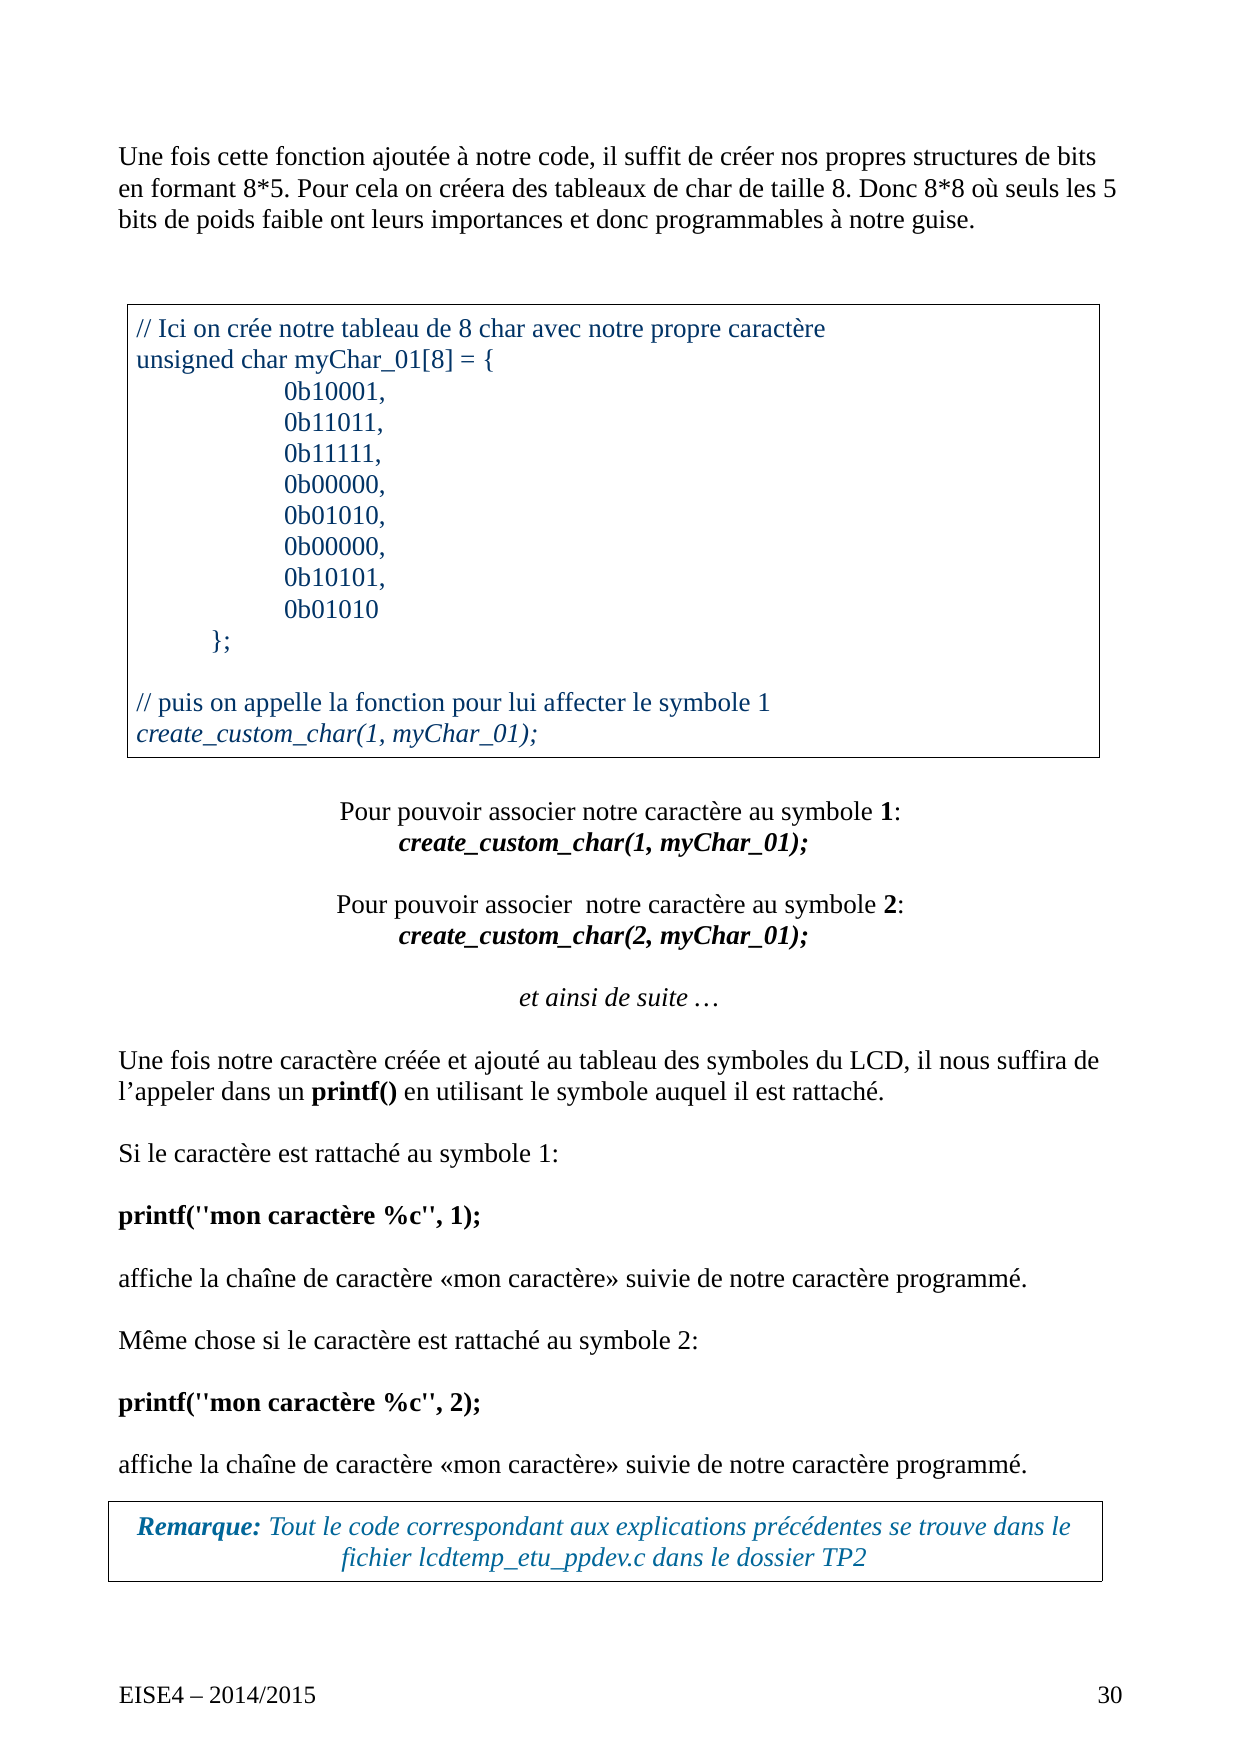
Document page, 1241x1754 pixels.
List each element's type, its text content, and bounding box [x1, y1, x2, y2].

text create_custom_char(1, myChar_01); [118, 826, 1122, 857]
text et ainsi de suite … [118, 981, 1122, 1013]
text 0b10001, [136, 375, 1090, 406]
text 0b00000, [136, 468, 1090, 499]
text Une fois notre caractère créée et ajouté au tableau des symboles du LCD, il nous suffira de l’appeler dans un printf() en utilisant le symbole auquel il est rattaché. [118, 1044, 1122, 1106]
text create_custom_char(2, myChar_01); [118, 919, 1122, 950]
text }; [136, 624, 1090, 655]
text create_custom_char(1, myChar_01); [136, 717, 1090, 748]
text Si le caractère est rattaché au symbole 1: [118, 1137, 1122, 1168]
text 0b10101, [136, 562, 1090, 593]
text Pour pouvoir associer notre caractère au symbole 2: [118, 888, 1122, 919]
text 0b00000, [136, 530, 1090, 562]
text affiche la chaîne de caractère «mon caractère» suivie de notre caractère programmé. [118, 1262, 1122, 1293]
text // Ici on crée notre tableau de 8 char avec notre propre caractère [136, 312, 1090, 343]
text printf(''mon caractère %c'', 2); [118, 1386, 1122, 1417]
text 0b11111, [136, 437, 1090, 468]
text 0b01010 [136, 593, 1090, 624]
text // puis on appelle la fonction pour lui affecter le symbole 1 [136, 686, 1090, 717]
text Une fois cette fonction ajoutée à notre code, il suffit de créer nos propres structures de bits en formant 8*5. Pour cela on créera des tableaux de char de taille 8. Donc 8*8 où seuls les 5 bits de poids faible ont leurs importances et donc programmables à notre guise. [118, 141, 1122, 234]
text Pour pouvoir associer notre caractère au symbole 1: [118, 794, 1122, 826]
text printf(''mon caractère %c'', 1); [118, 1199, 1122, 1231]
text Même chose si le caractère est rattaché au symbole 2: [118, 1324, 1122, 1355]
text Remarque: Tout le code correspondant aux explications précédentes se trouve dans le fichier lcdtemp_etu_ppdev.c dans le dossier TP2 [117, 1510, 1093, 1572]
text affiche la chaîne de caractère «mon caractère» suivie de notre caractère programmé. [118, 1449, 1122, 1480]
text unsigned char myChar_01[8] = { [136, 343, 1090, 375]
text 0b11011, [136, 406, 1090, 437]
text 0b01010, [136, 499, 1090, 530]
